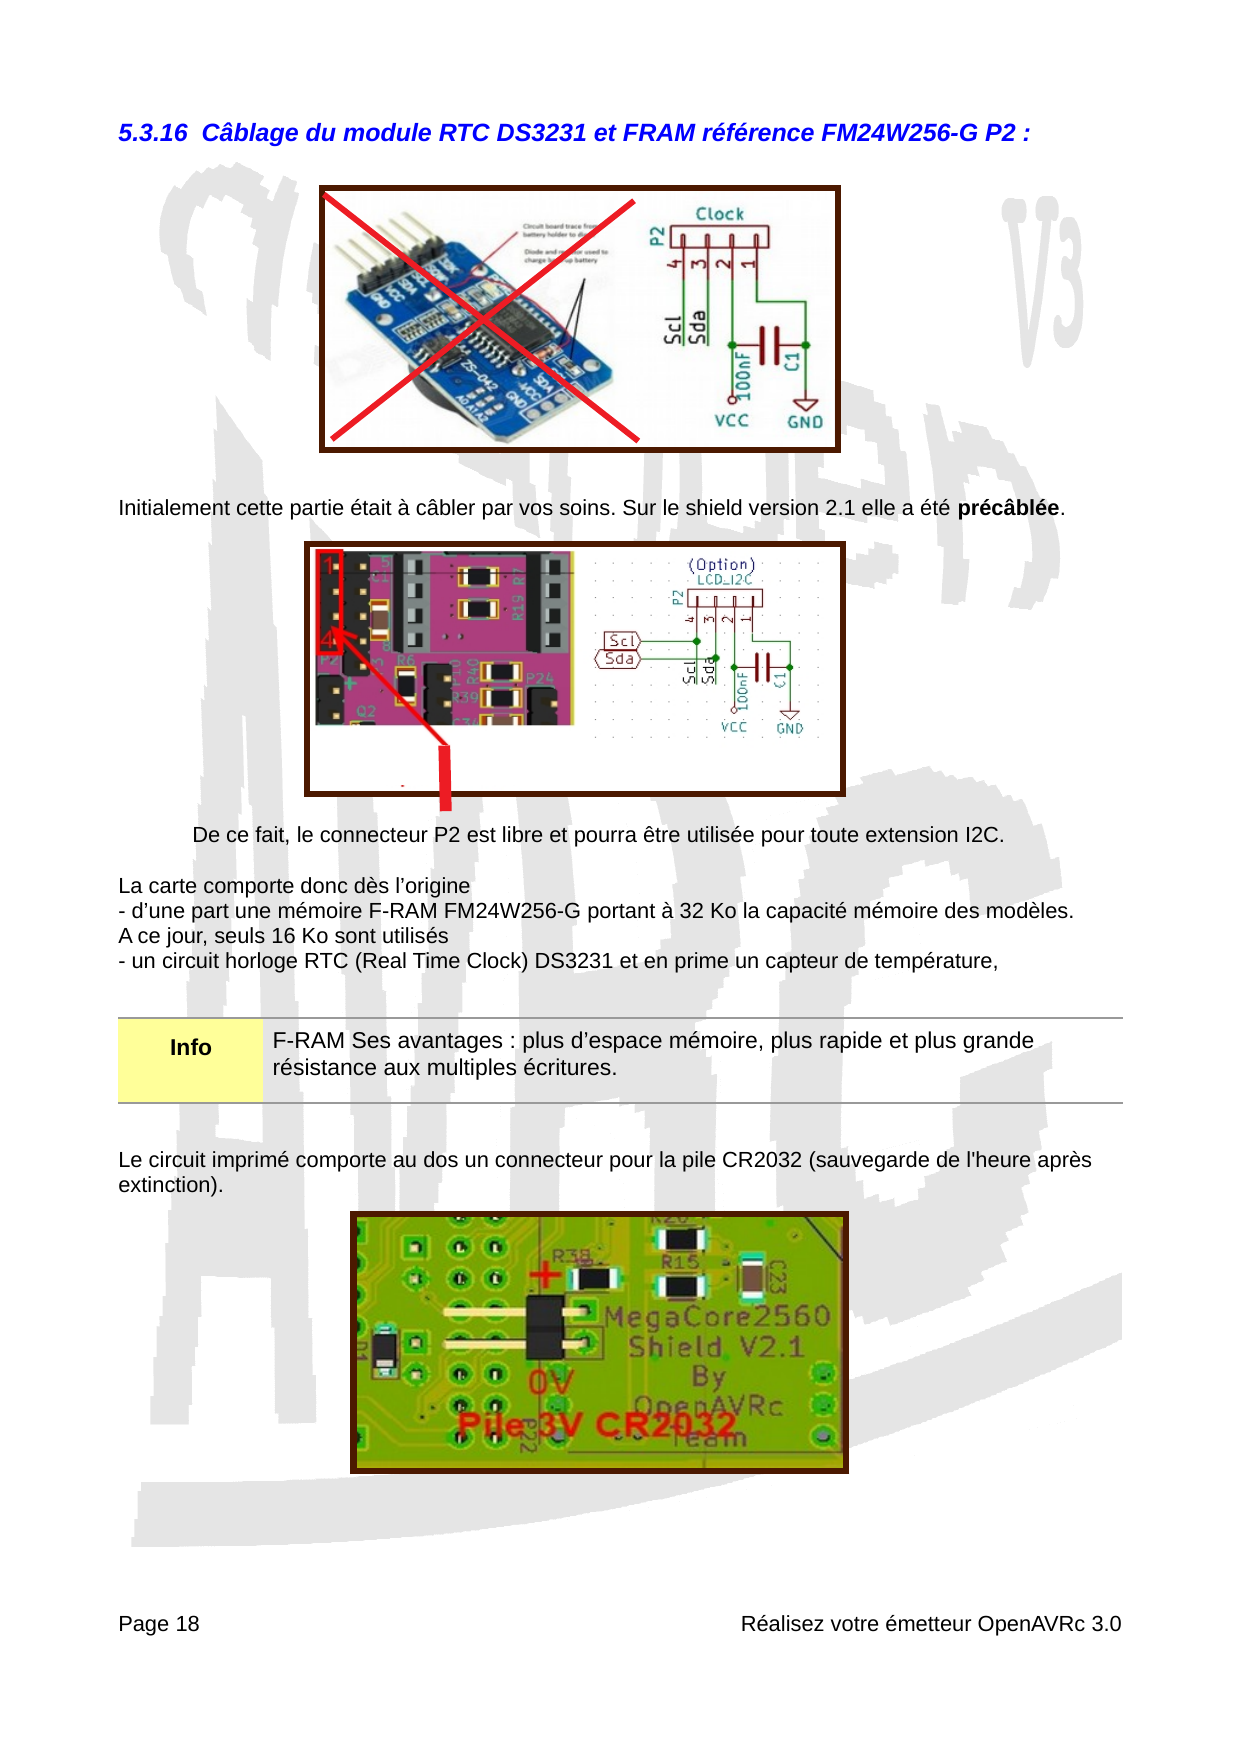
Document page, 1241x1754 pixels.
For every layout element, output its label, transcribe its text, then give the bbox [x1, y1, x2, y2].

text - un circuit horloge RTC (Real Time Clock) DS3231 et en prime un capteur de température, [118, 948, 1122, 974]
text - d’une part une mémoire F-RAM FM24W256-G portant à 32 Ko la capacité mémoire des modèles. [118, 898, 1122, 923]
text De ce fait, le connecteur P2 est libre et pourra être utilisée pour toute extension I2C. [118, 822, 1122, 848]
picture [325, 191, 835, 447]
table_header Info [118, 1019, 263, 1102]
text Le circuit imprimé comporte au dos un connecteur pour la pile CR2032 (sauvegarde de l'heure après extinction). [118, 1147, 1122, 1197]
text A ce jour, seuls 16 Ko sont utilisés [118, 923, 1122, 948]
subtitle 5.3.16 Câblage du module RTC DS3231 et FRAM référence FM24W256-G P2 : [118, 118, 1122, 147]
text Initialement cette partie était à câbler par vos soins. Sur le shield version 2.1 elle a été précâblée. [118, 495, 1122, 520]
picture [310, 547, 840, 791]
table_header F-RAM Ses avantages : plus d’espace mémoire, plus rapide et plus grande résistance aux multiples écritures. [264, 1019, 1122, 1102]
picture [357, 1217, 843, 1468]
text La carte comporte donc dès l’origine [118, 873, 1122, 898]
